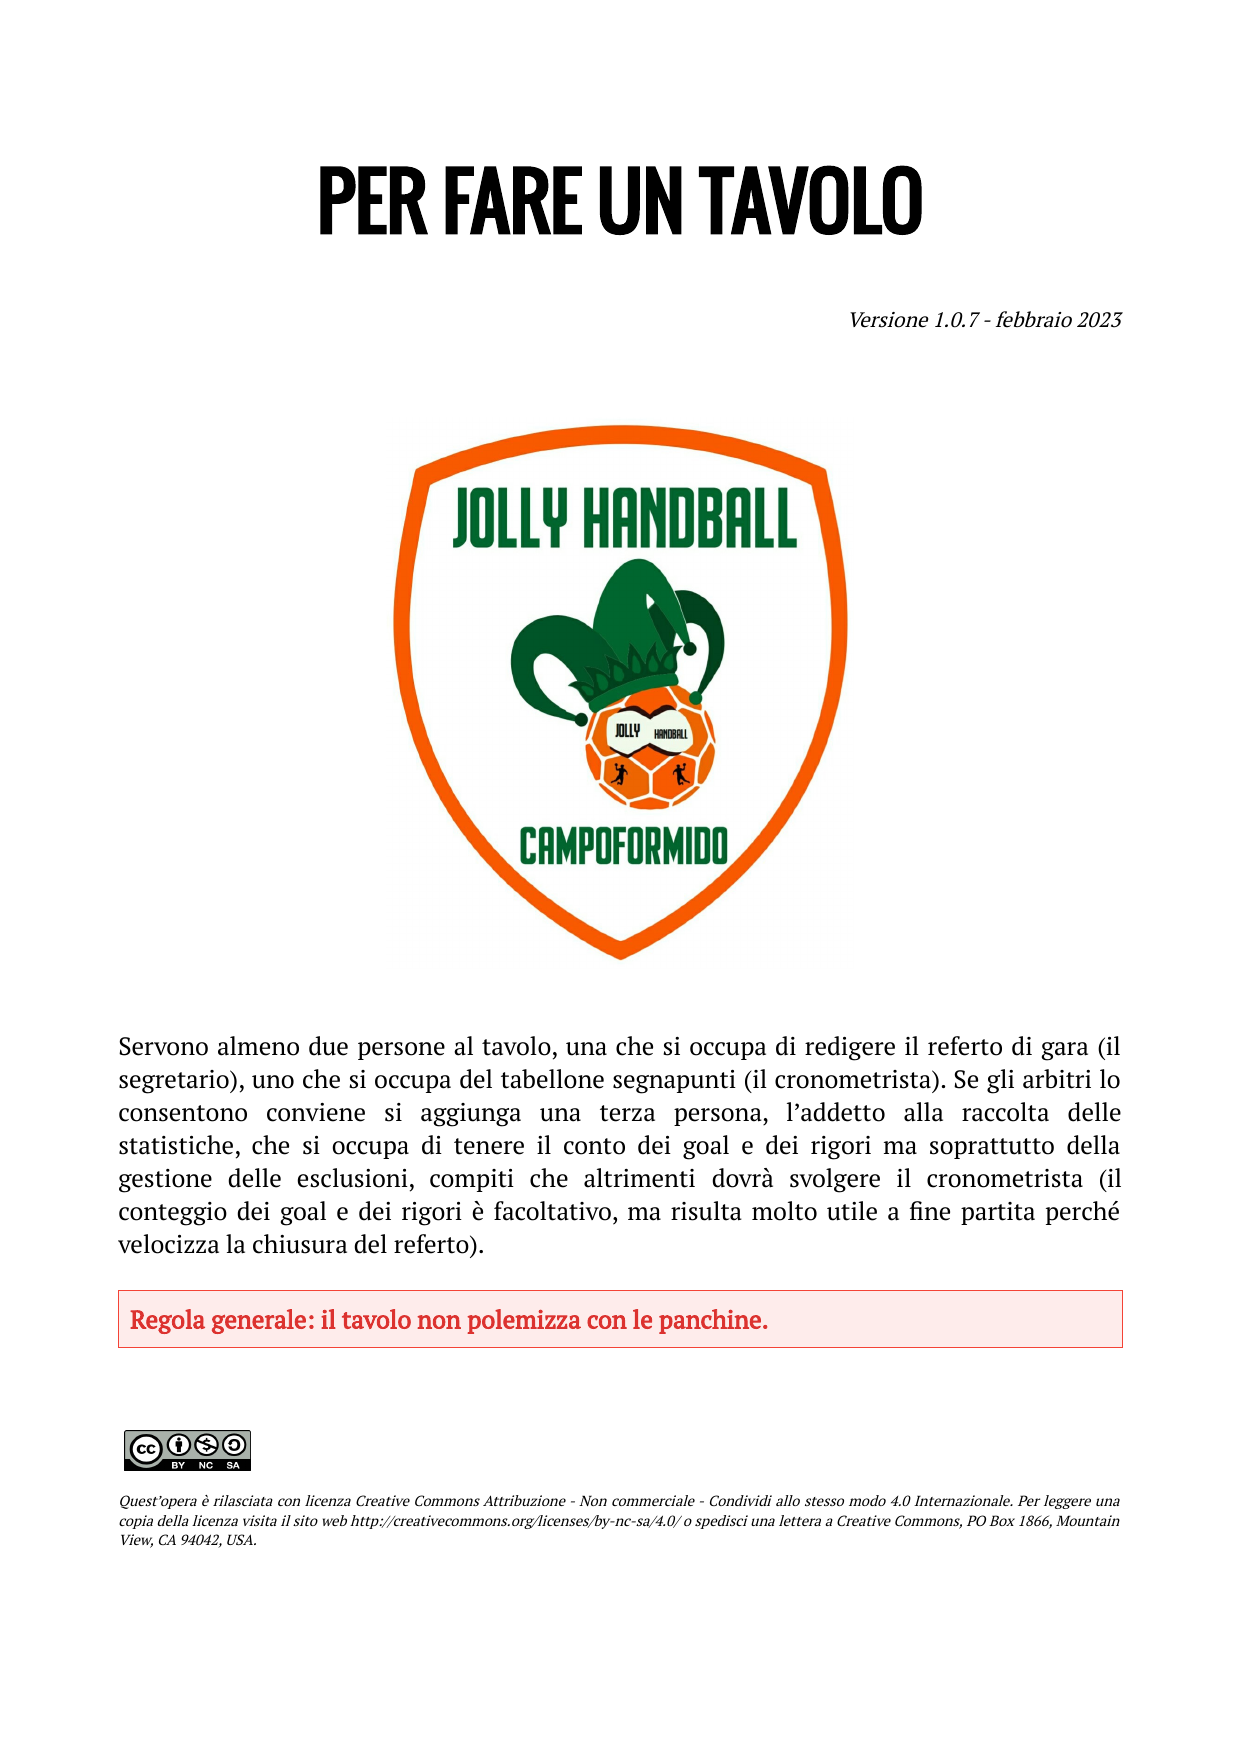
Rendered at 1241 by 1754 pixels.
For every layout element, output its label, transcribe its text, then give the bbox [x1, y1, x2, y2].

title Per fare un tavolo [118, 144, 1122, 255]
text Quest’opera è rilasciata con licenza Creative Commons Attribuzione - Non commerciale - Condividi allo stesso modo 4.0 Internazionale. Per leggere una copia della licenza visita il sito web http://creativecommons.org/licenses/by-nc-sa/4.0/ o spedisci una lettera a Creative Commons, PO Box 1866, Mountain View, CA 94042, USA. [118, 1423, 1122, 1550]
text Regola generale: il tavolo non polemizza con le panchine. [119, 1291, 1122, 1347]
text Versione 1.0.7 - febbraio 2023 [118, 306, 1122, 333]
picture [386, 417, 854, 969]
picture [124, 1430, 251, 1471]
text Servono almeno due persone al tavolo, una che si occupa di redigere il referto di gara (il segretario), uno che si occupa del tabellone segnapunti (il cronometrista). Se gli arbitri lo consentono conviene si aggiunga una terza persona, l’addetto alla raccolta delle statistiche, che si occupa di tenere il conto dei goal e dei rigori ma soprattutto della gestione delle esclusioni, compiti che altrimenti dovrà svolgere il cronometrista (il conteggio dei goal e dei rigori è facoltativo, ma risulta molto utile a fine partita perché velocizza la chiusura del referto). [118, 1029, 1122, 1261]
